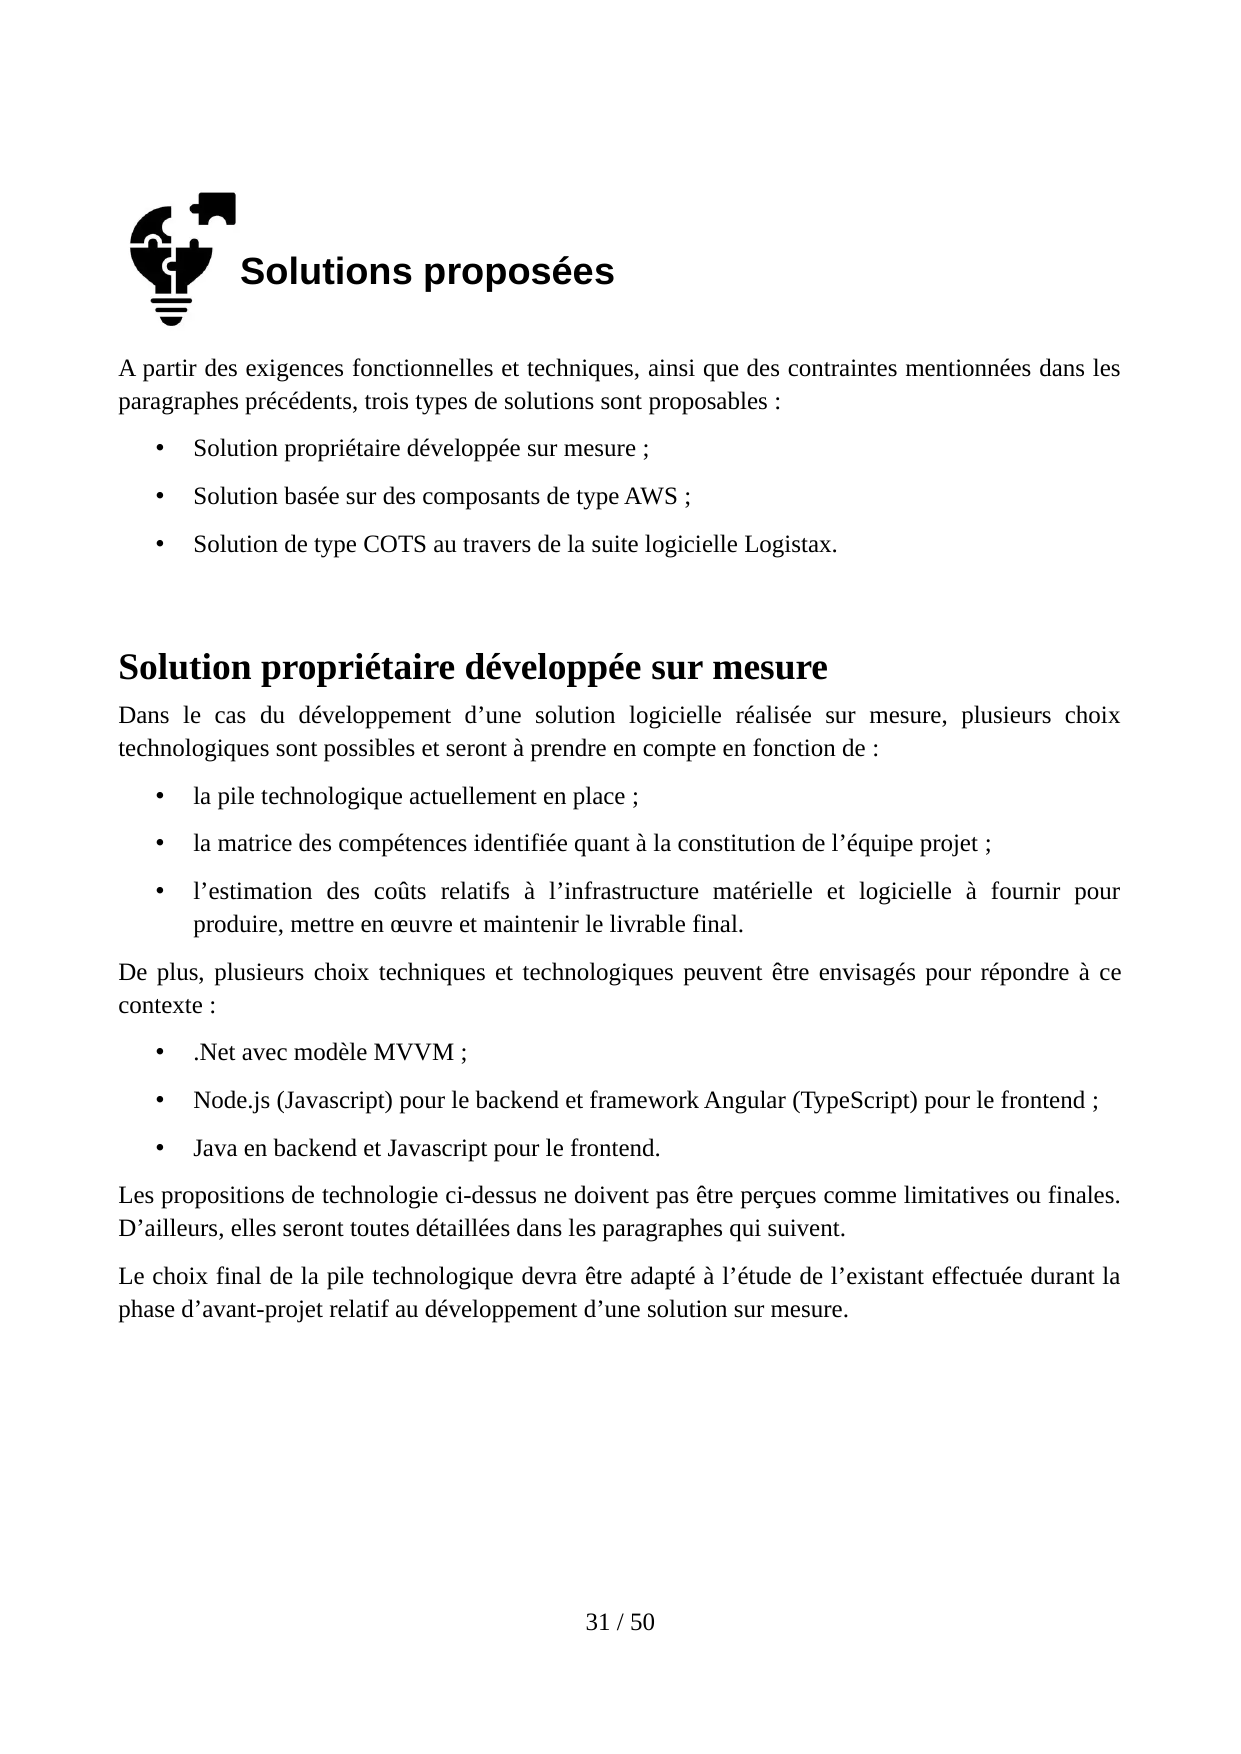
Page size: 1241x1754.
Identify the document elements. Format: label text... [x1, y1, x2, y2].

list l’estimation des coûts relatifs à l’infrastructure matérielle et logicielle à fournir pour produire, mettre en œuvre et maintenir le livrable final. [156, 876, 1122, 938]
list Solution propriétaire développée sur mesure ; [156, 433, 1122, 462]
subtitle Solution propriétaire développée sur mesure [118, 645, 1122, 688]
list la pile technologique actuellement en place ; [156, 781, 1122, 810]
picture [121, 184, 240, 335]
list Solution basée sur des composants de type AWS ; [156, 481, 1122, 510]
list Solution de type COTS au travers de la suite logicielle Logistax. [156, 529, 1122, 557]
list .Net avec modèle MVVM ; [156, 1037, 1122, 1066]
subtitle Solutions proposées [240, 249, 1122, 293]
text Le choix final de la pile technologique devra être adapté à l’étude de l’existant effectuée durant la phase d’avant-projet relatif au développement d’une solution sur mesure. [118, 1261, 1122, 1323]
text De plus, plusieurs choix techniques et technologiques peuvent être envisagés pour répondre à ce contexte : [118, 957, 1122, 1018]
list Java en backend et Javascript pour le frontend. [156, 1133, 1122, 1161]
list la matrice des compétences identifiée quant à la constitution de l’équipe projet ; [156, 828, 1122, 857]
list Node.js (Javascript) pour le backend et framework Angular (TypeScript) pour le frontend ; [156, 1085, 1122, 1114]
text Dans le cas du développement d’une solution logicielle réalisée sur mesure, plusieurs choix technologiques sont possibles et seront à prendre en compte en fonction de : [118, 700, 1122, 762]
text Les propositions de technologie ci-dessus ne doivent pas être perçues comme limitatives ou finales. D’ailleurs, elles seront toutes détaillées dans les paragraphes qui suivent. [118, 1180, 1122, 1242]
text A partir des exigences fonctionnelles et techniques, ainsi que des contraintes mentionnées dans les paragraphes précédents, trois types de solutions sont proposables : [118, 353, 1122, 414]
